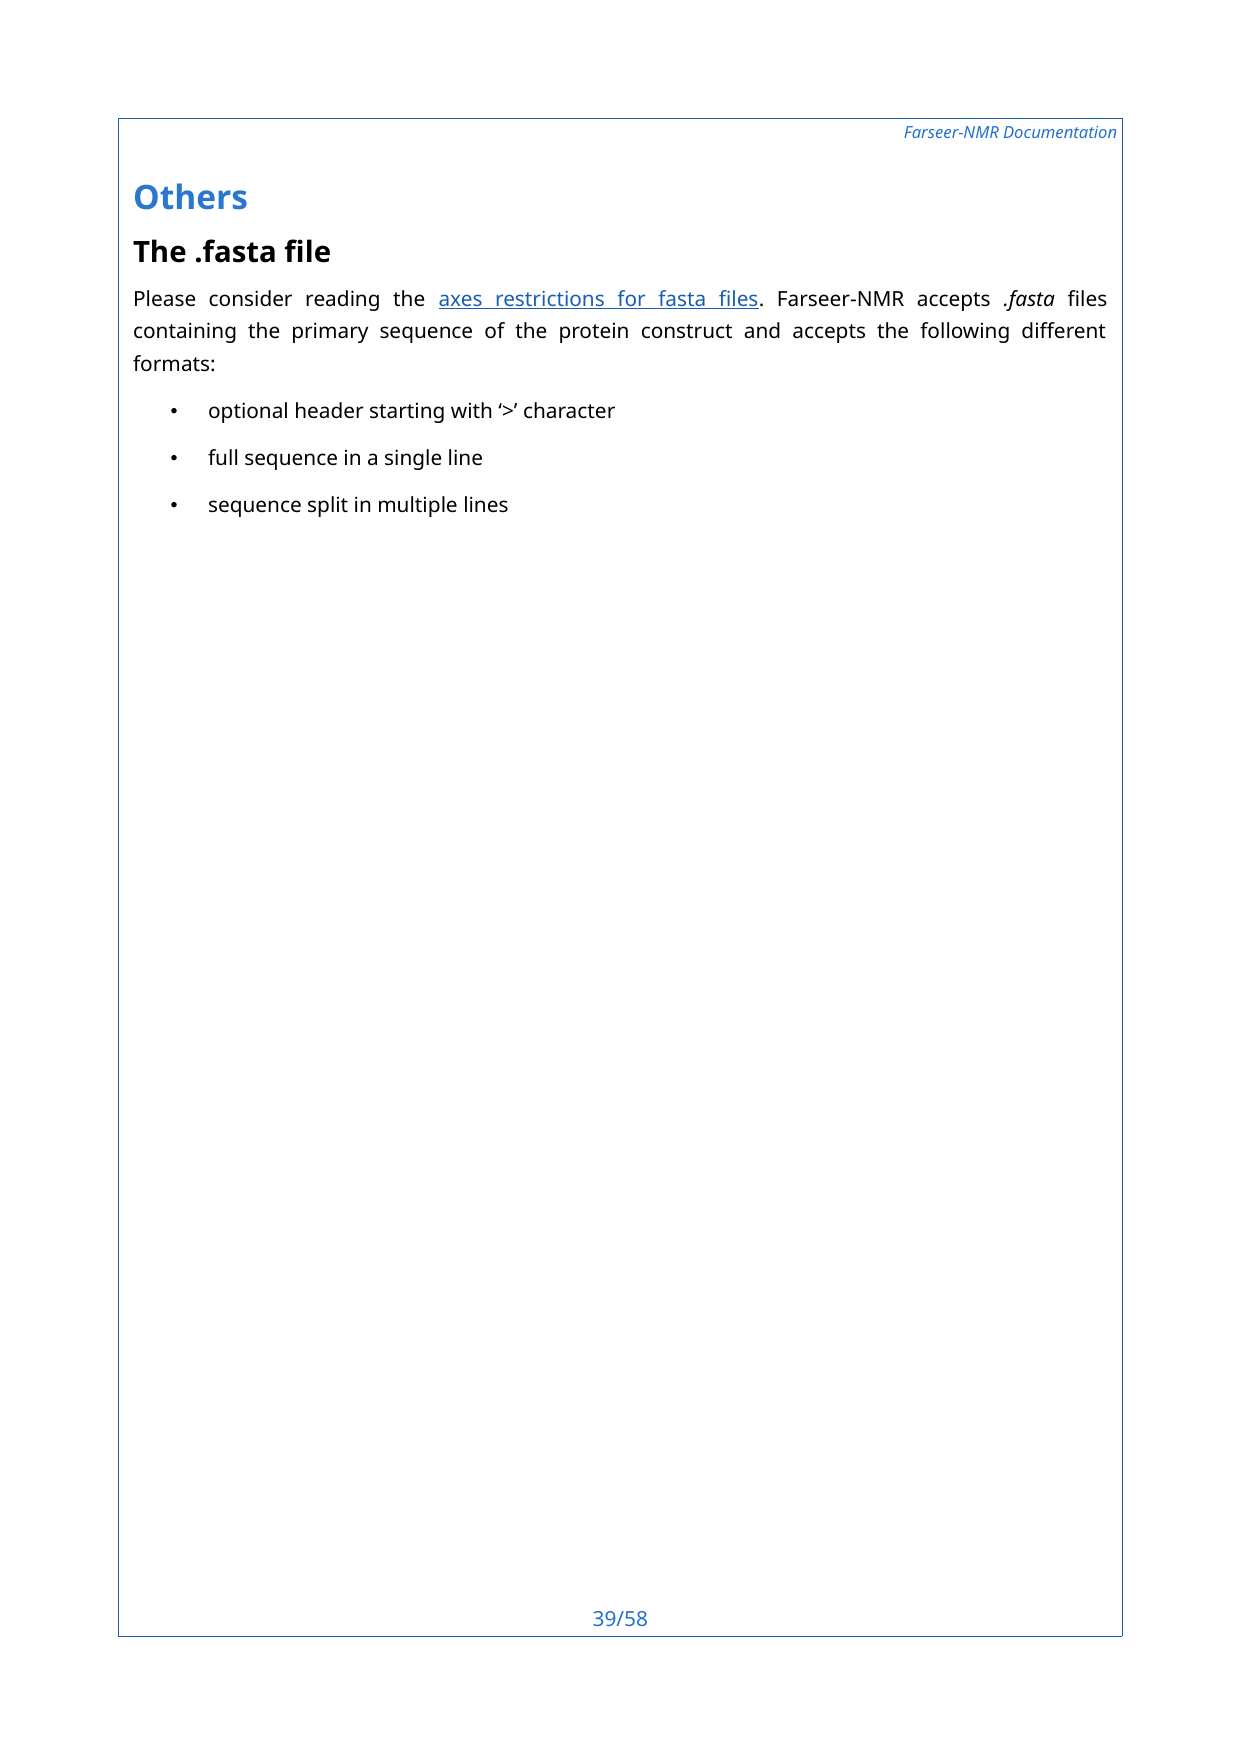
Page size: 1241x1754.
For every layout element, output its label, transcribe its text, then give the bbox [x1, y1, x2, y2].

text Please consider reading the axes restrictions for fasta files. Farseer-NMR accepts .fasta files containing the primary sequence of the protein construct and accepts the following different formats: [133, 284, 1107, 377]
list sequence split in multiple lines [170, 491, 1119, 519]
subtitle Others [133, 173, 1119, 219]
list optional header starting with ‘>’ character [170, 396, 1119, 425]
subtitle The .fasta file [133, 231, 1119, 271]
list full sequence in a single line [170, 443, 1119, 472]
